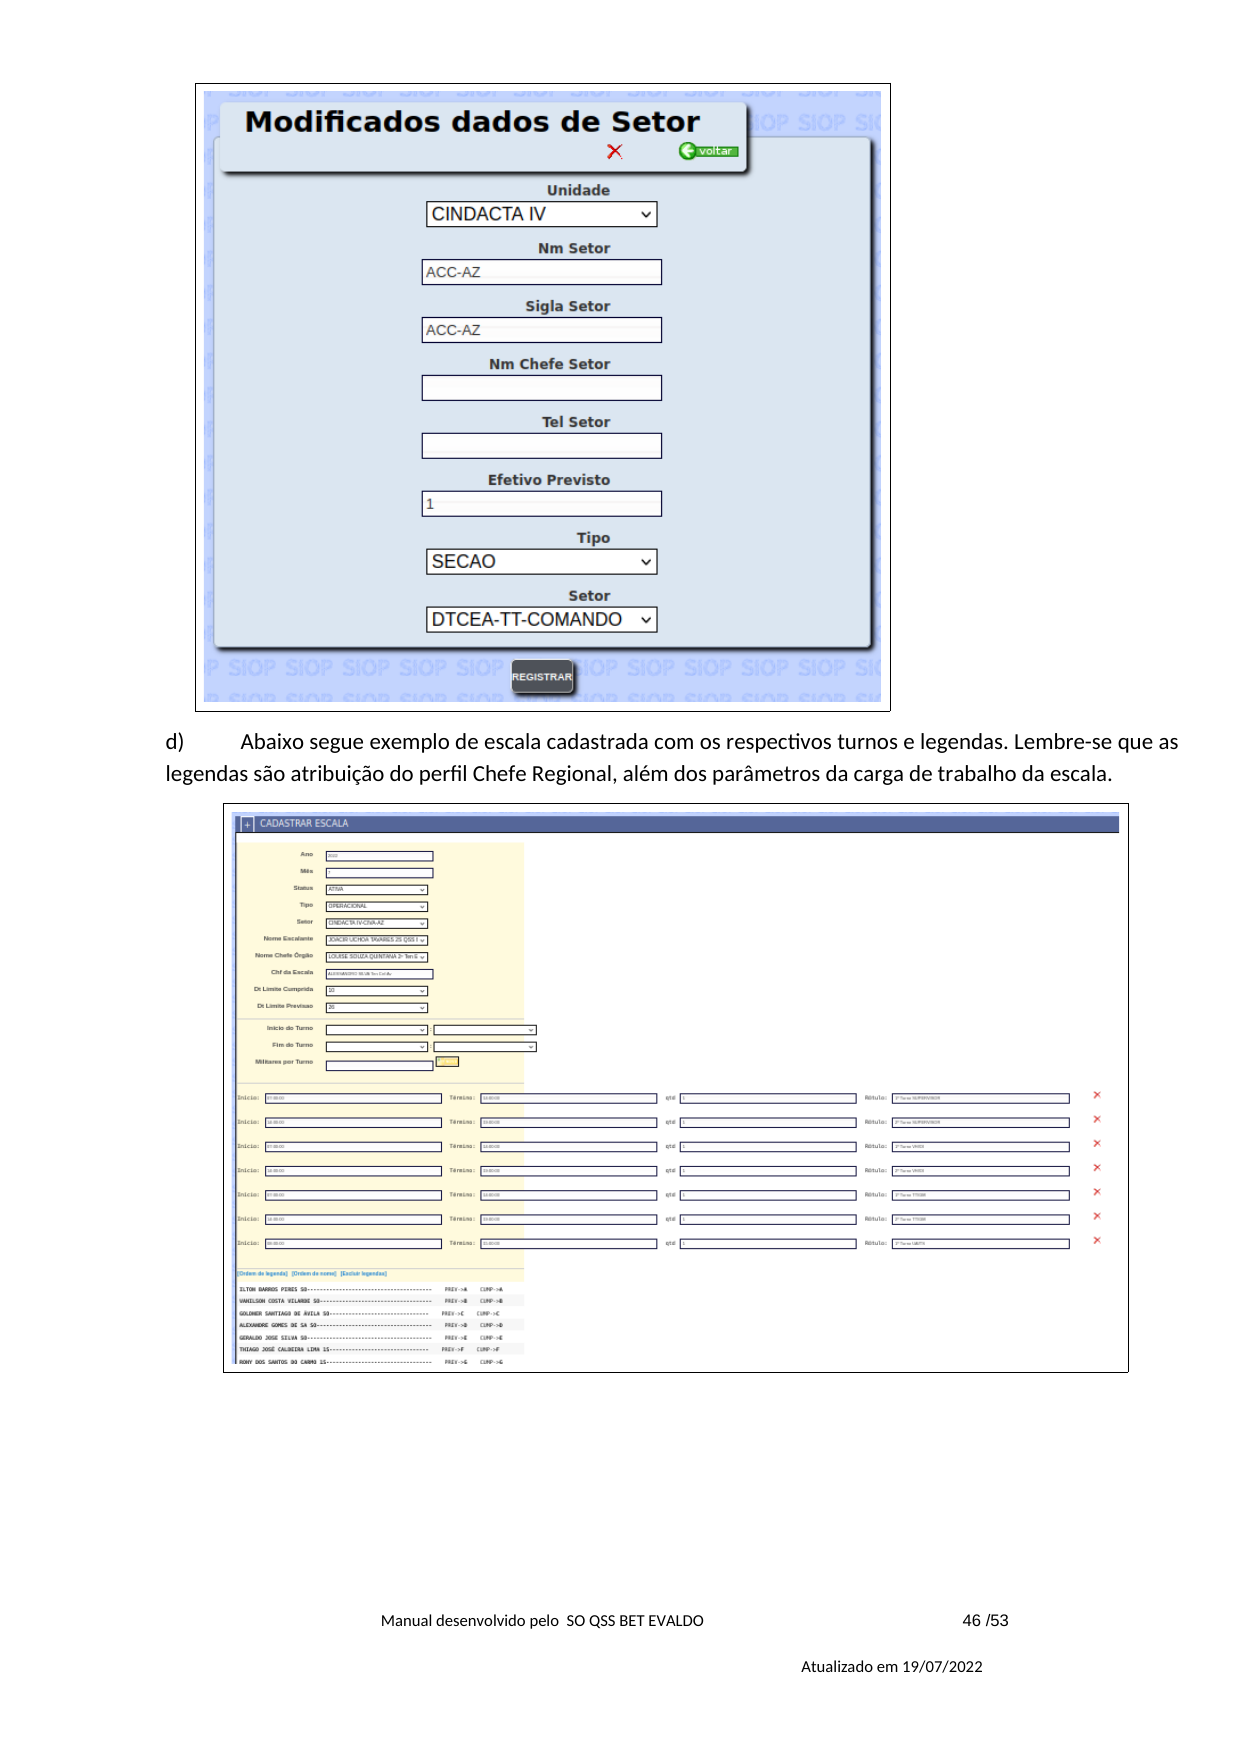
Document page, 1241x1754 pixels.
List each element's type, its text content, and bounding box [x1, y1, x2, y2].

list Abaixo segue exemplo de escala cadastrada com os respectivos turnos e legendas. Lembre-se que as legendas são atribuição do perfil Chefe Regional, além dos parâmetros da carga de trabalho da escala. [165, 727, 1181, 787]
picture [203, 91, 881, 702]
picture [231, 812, 1120, 1364]
